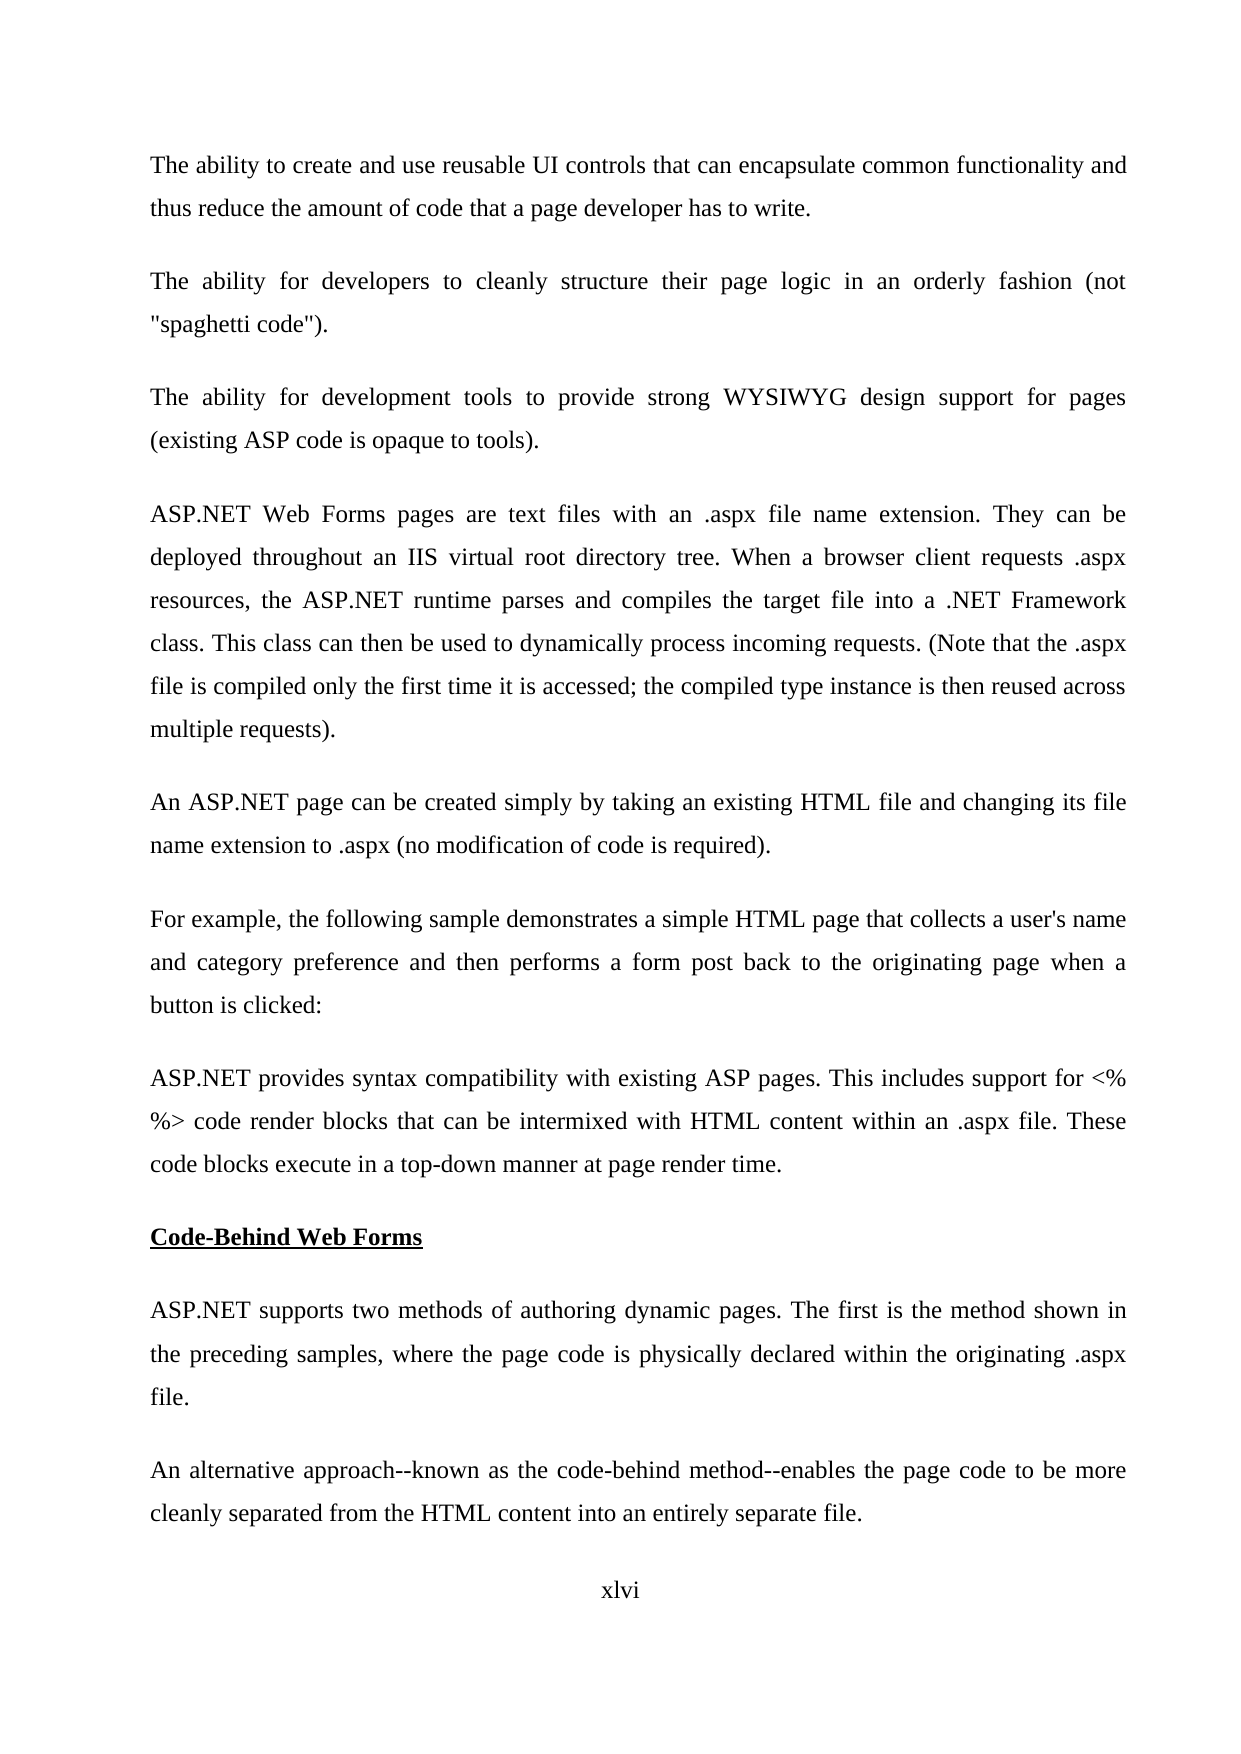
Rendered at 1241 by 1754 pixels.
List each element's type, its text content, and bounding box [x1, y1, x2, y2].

text An alternative approach--known as the code-behind method--enables the page code to be more cleanly separated from the HTML content into an entirely separate file. [150, 1455, 1128, 1527]
text ASP.NET supports two methods of authoring dynamic pages. The first is the method shown in the preceding samples, where the page code is physically declared within the originating .aspx file. [150, 1296, 1128, 1411]
text The ability for development tools to provide strong WYSIWYG design support for pages (existing ASP code is opaque to tools). [150, 382, 1128, 454]
text The ability to create and use reusable UI controls that can encapsulate common functionality and thus reduce the amount of code that a page developer has to write. [150, 150, 1128, 222]
text ASP.NET Web Forms pages are text files with an .aspx file name extension. They can be deployed throughout an IIS virtual root directory tree. When a browser client requests .aspx resources, the ASP.NET runtime parses and compiles the target file into a .NET Framework class. This class can then be used to dynamically process incoming requests. (Note that the .aspx file is compiled only the first time it is accessed; the compiled type instance is then reused across multiple requests). [150, 499, 1128, 743]
text The ability for developers to cleanly structure their page logic in an orderly fashion (not "spaghetti code"). [150, 266, 1128, 338]
text An ASP.NET page can be created simply by taking an existing HTML file and changing its file name extension to .aspx (no modification of code is required). [150, 787, 1128, 859]
text ASP.NET provides syntax compatibility with existing ASP pages. This includes support for <% %> code render blocks that can be intermixed with HTML content within an .aspx file. These code blocks execute in a top-down manner at page render time. [150, 1063, 1128, 1178]
text Code-Behind Web Forms [150, 1222, 1128, 1251]
text For example, the following sample demonstrates a simple HTML page that collects a user's name and category preference and then performs a form post back to the originating page when a button is clicked: [150, 904, 1128, 1019]
